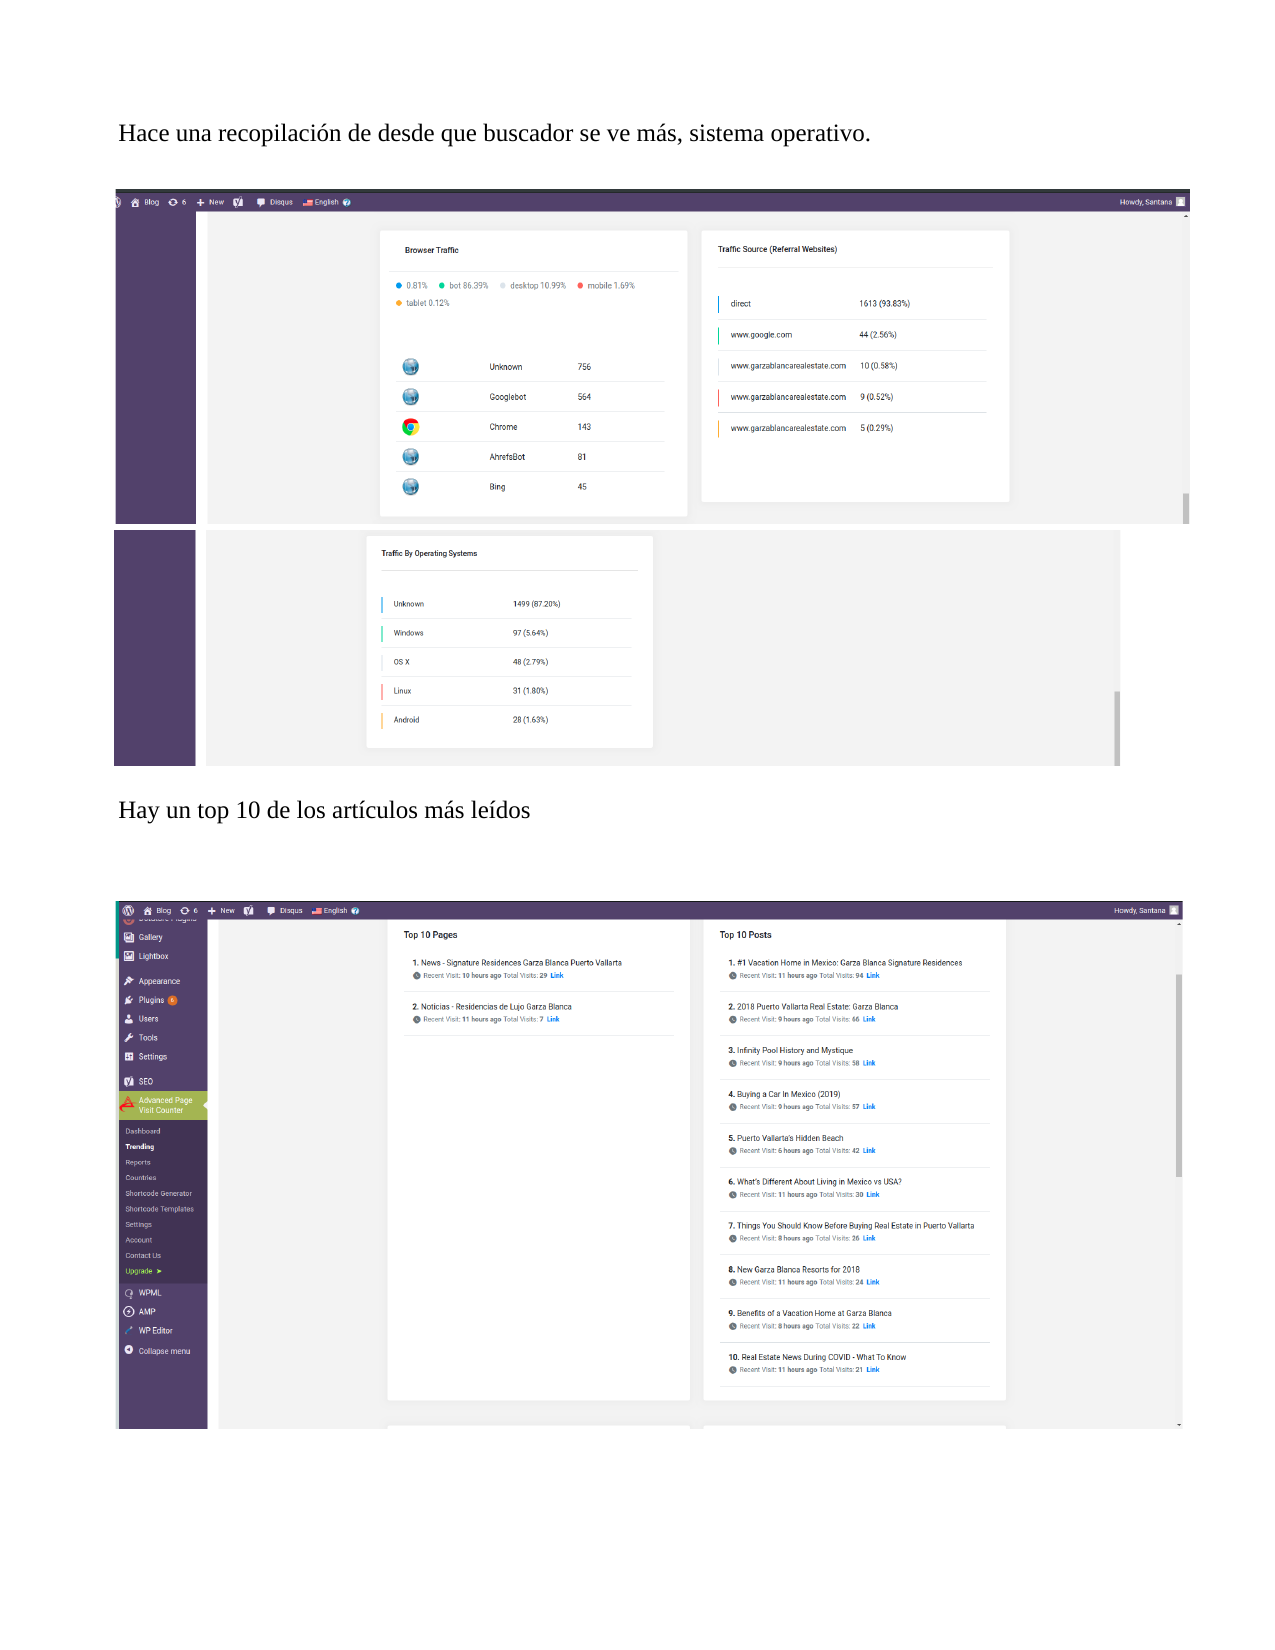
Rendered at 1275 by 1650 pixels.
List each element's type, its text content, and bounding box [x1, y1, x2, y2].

text Hay un top 10 de los artículos más leídos [118, 795, 1157, 823]
text Hace una recopilación de desde que buscador se ve más, sistema operativo. [118, 118, 1157, 147]
